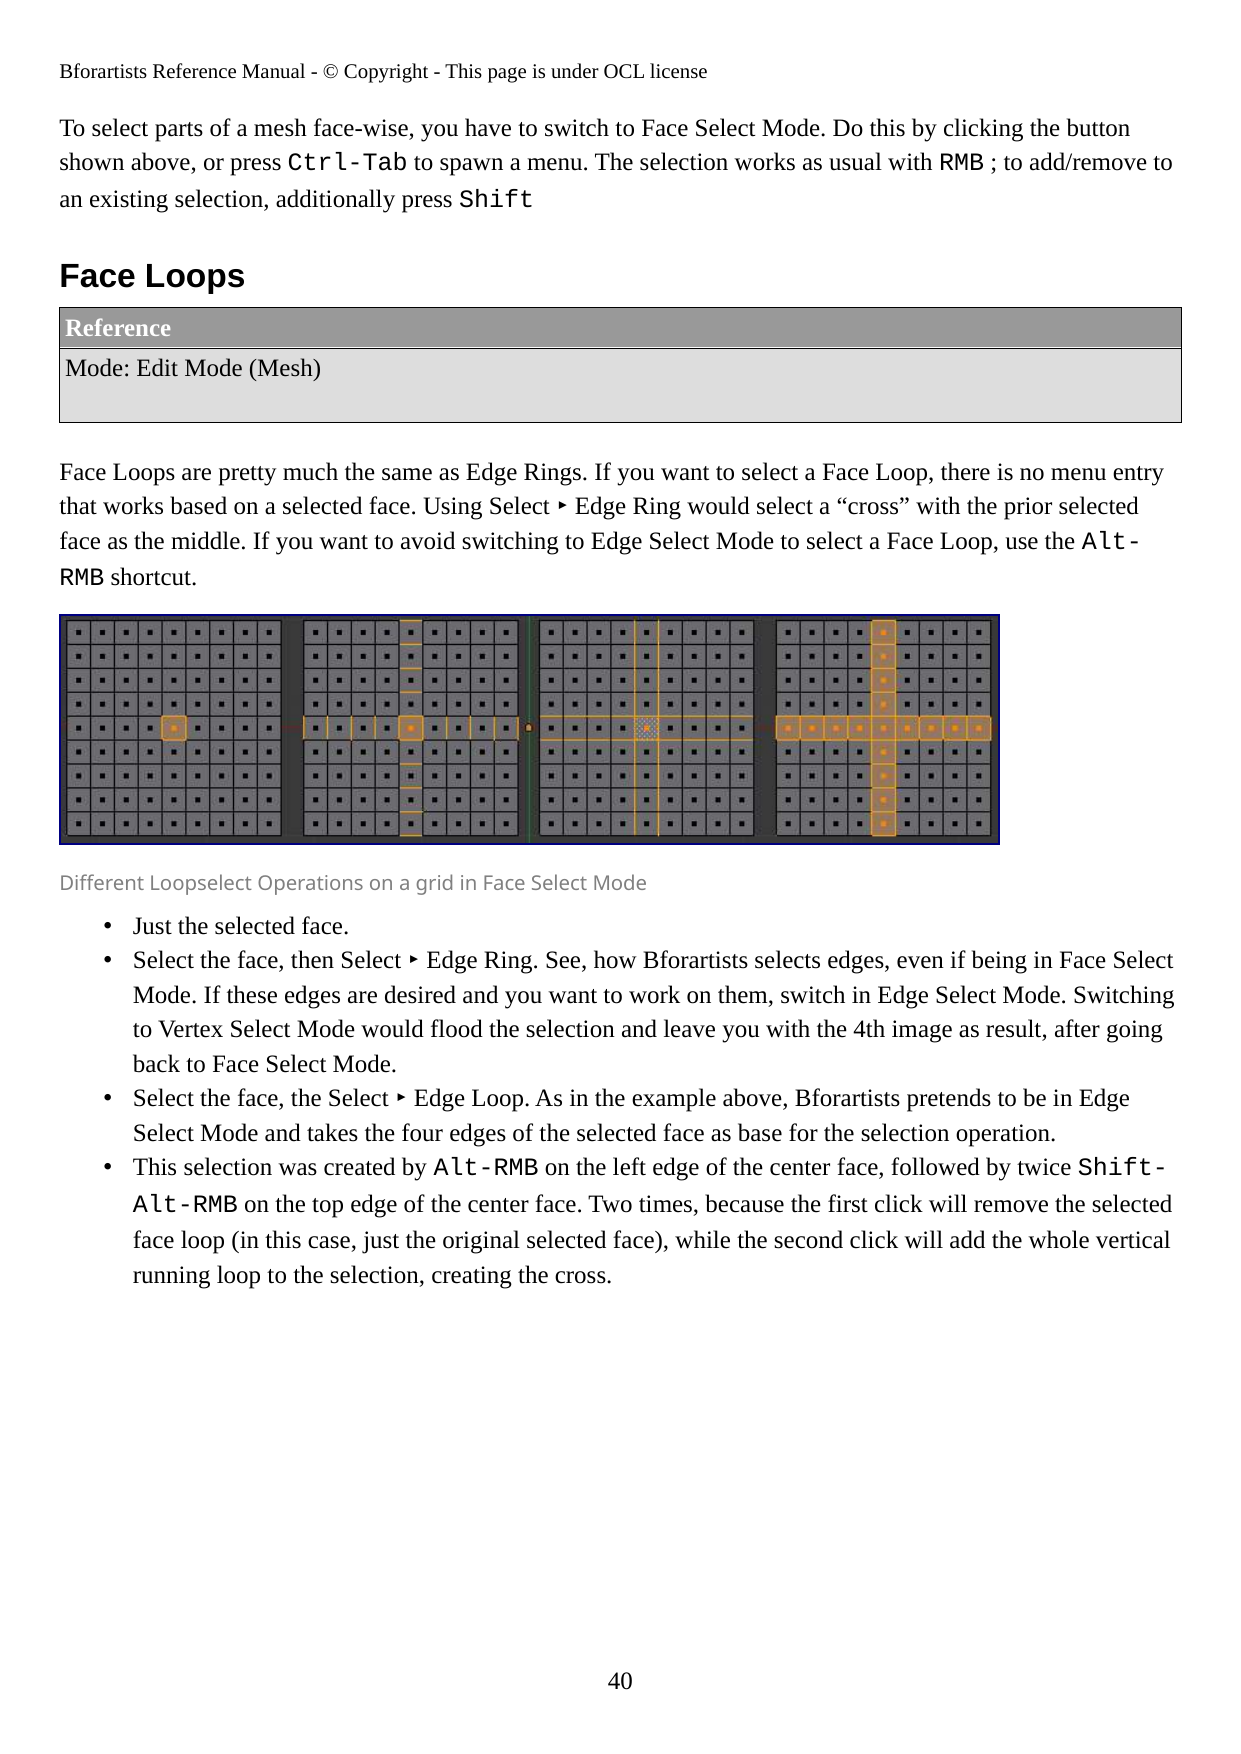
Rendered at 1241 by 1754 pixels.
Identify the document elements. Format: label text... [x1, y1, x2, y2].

table_cell Mode: Edit Mode (Mesh) [60, 349, 1181, 422]
list Select the face, the Select ‣ Edge Loop. As in the example above, Bforartists pretends to be in Edge Select Mode and takes the four edges of the selected face as base for the selection operation. [103, 1083, 1181, 1147]
table_header Reference [60, 308, 1181, 347]
subtitle Face Loops [59, 256, 1181, 295]
list This selection was created by Alt-RMB on the left edge of the center face, followed by twice Shift-Alt-RMB on the top edge of the center face. Two times, because the first click will remove the selected face loop (in this case, just the original selected face), while the second click will add the whole vertical running loop to the selection, creating the cross. [103, 1152, 1181, 1289]
picture [61, 616, 998, 843]
list Just the selected face. [103, 911, 1181, 940]
text Different Loopselect Operations on a grid in Face Select Mode [59, 865, 1181, 896]
text To select parts of a mesh face-wise, you have to switch to Face Select Mode. Do this by clicking the button shown above, or press Ctrl-Tab to spawn a menu. The selection works as usual with RMB ; to add/remove to an existing selection, additionally press Shift [59, 113, 1181, 214]
list Select the face, then Select ‣ Edge Ring. See, how Bforartists selects edges, even if being in Face Select Mode. If these edges are desired and you want to work on them, switch in Edge Select Mode. Switching to Vertex Select Mode would flood the selection and leave you with the 4th image as result, after going back to Face Select Mode. [103, 946, 1181, 1078]
text Face Loops are pretty much the same as Edge Rings. If you want to select a Face Loop, there is no menu entry that works based on a selected face. Using Select ‣ Edge Ring would select a “cross” with the prior selected face as the middle. If you want to avoid switching to Edge Select Mode to select a Face Loop, use the Alt-RMB shortcut. [59, 457, 1181, 593]
